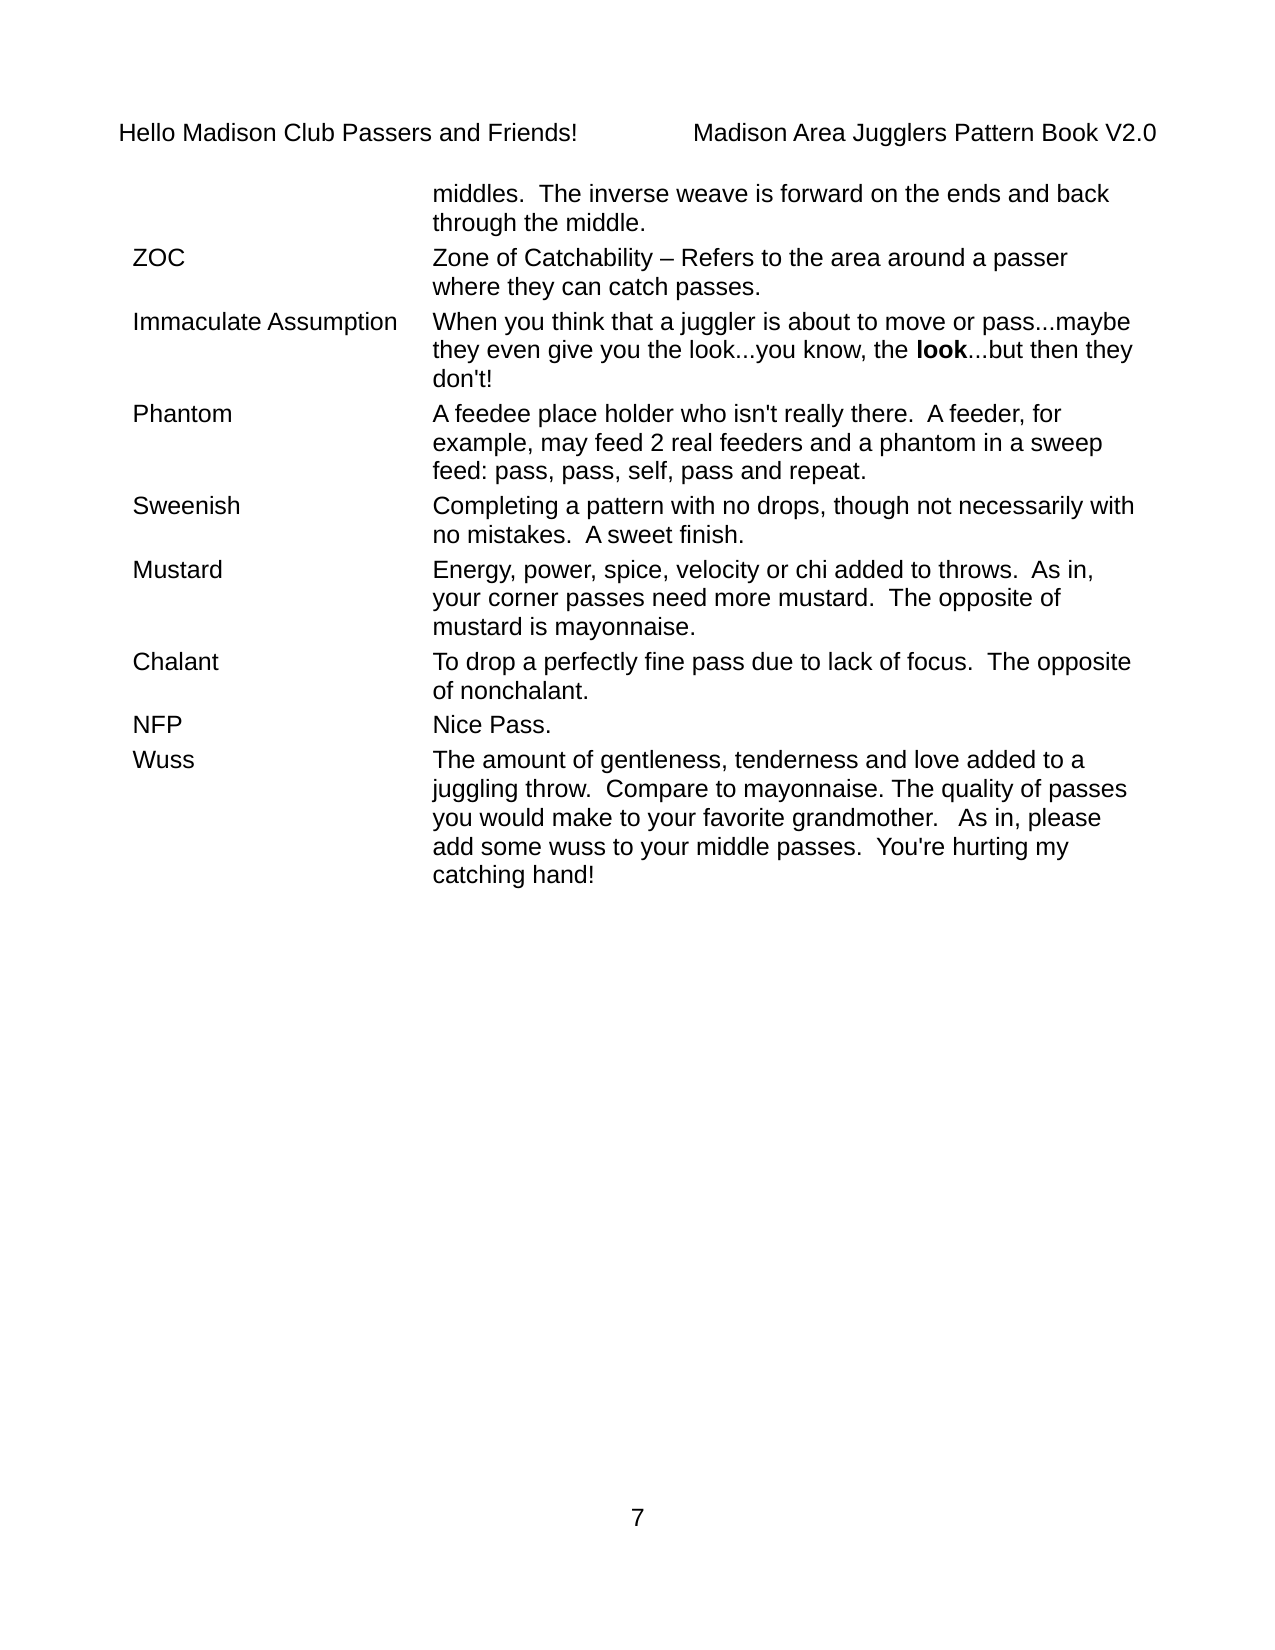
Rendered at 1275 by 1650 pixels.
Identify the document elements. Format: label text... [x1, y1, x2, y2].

table_cell A feedee place holder who isn't really there. A feeder, for example, may feed 2 real feeders and a phantom in a sweep feed: pass, pass, self, pass and repeat. [418, 396, 1157, 488]
table_cell ZOC [118, 240, 418, 303]
table_cell [418, 892, 1157, 927]
table_cell When you think that a juggler is about to move or pass...maybe they even give you the look...you know, the look...but then they don't! [418, 304, 1157, 396]
table_cell [118, 176, 418, 240]
table_cell middles. The inverse weave is forward on the ends and back through the middle. [418, 176, 1157, 240]
table_cell Energy, power, spice, velocity or chi added to throws. As in, your corner passes need more mustard. The opposite of mustard is mayonnaise. [418, 552, 1157, 644]
table_cell Mustard [118, 552, 418, 644]
table_cell [118, 892, 418, 927]
table_cell Zone of Catchability – Refers to the area around a passer where they can catch passes. [418, 240, 1157, 303]
table_cell To drop a perfectly fine pass due to lack of focus. The opposite of nonchalant. [418, 644, 1157, 707]
table_cell The amount of gentleness, tenderness and love added to a juggling throw. Compare to mayonnaise. The quality of passes you would make to your favorite grandmother. As in, please add some wuss to your middle passes. You're hurting my catching hand! [418, 742, 1157, 892]
table_cell Wuss [118, 742, 418, 892]
table_cell [418, 927, 1157, 962]
table_cell [118, 962, 418, 996]
table_cell Completing a pattern with no drops, though not necessarily with no mistakes. A sweet finish. [418, 488, 1157, 552]
table_cell Sweenish [118, 488, 418, 552]
table_cell [118, 927, 418, 962]
table_cell Immaculate Assumption [118, 304, 418, 396]
table_cell Nice Pass. [418, 708, 1157, 742]
table_cell Phantom [118, 396, 418, 488]
table_cell Chalant [118, 644, 418, 707]
table_cell NFP [118, 708, 418, 742]
table_cell [418, 962, 1157, 996]
